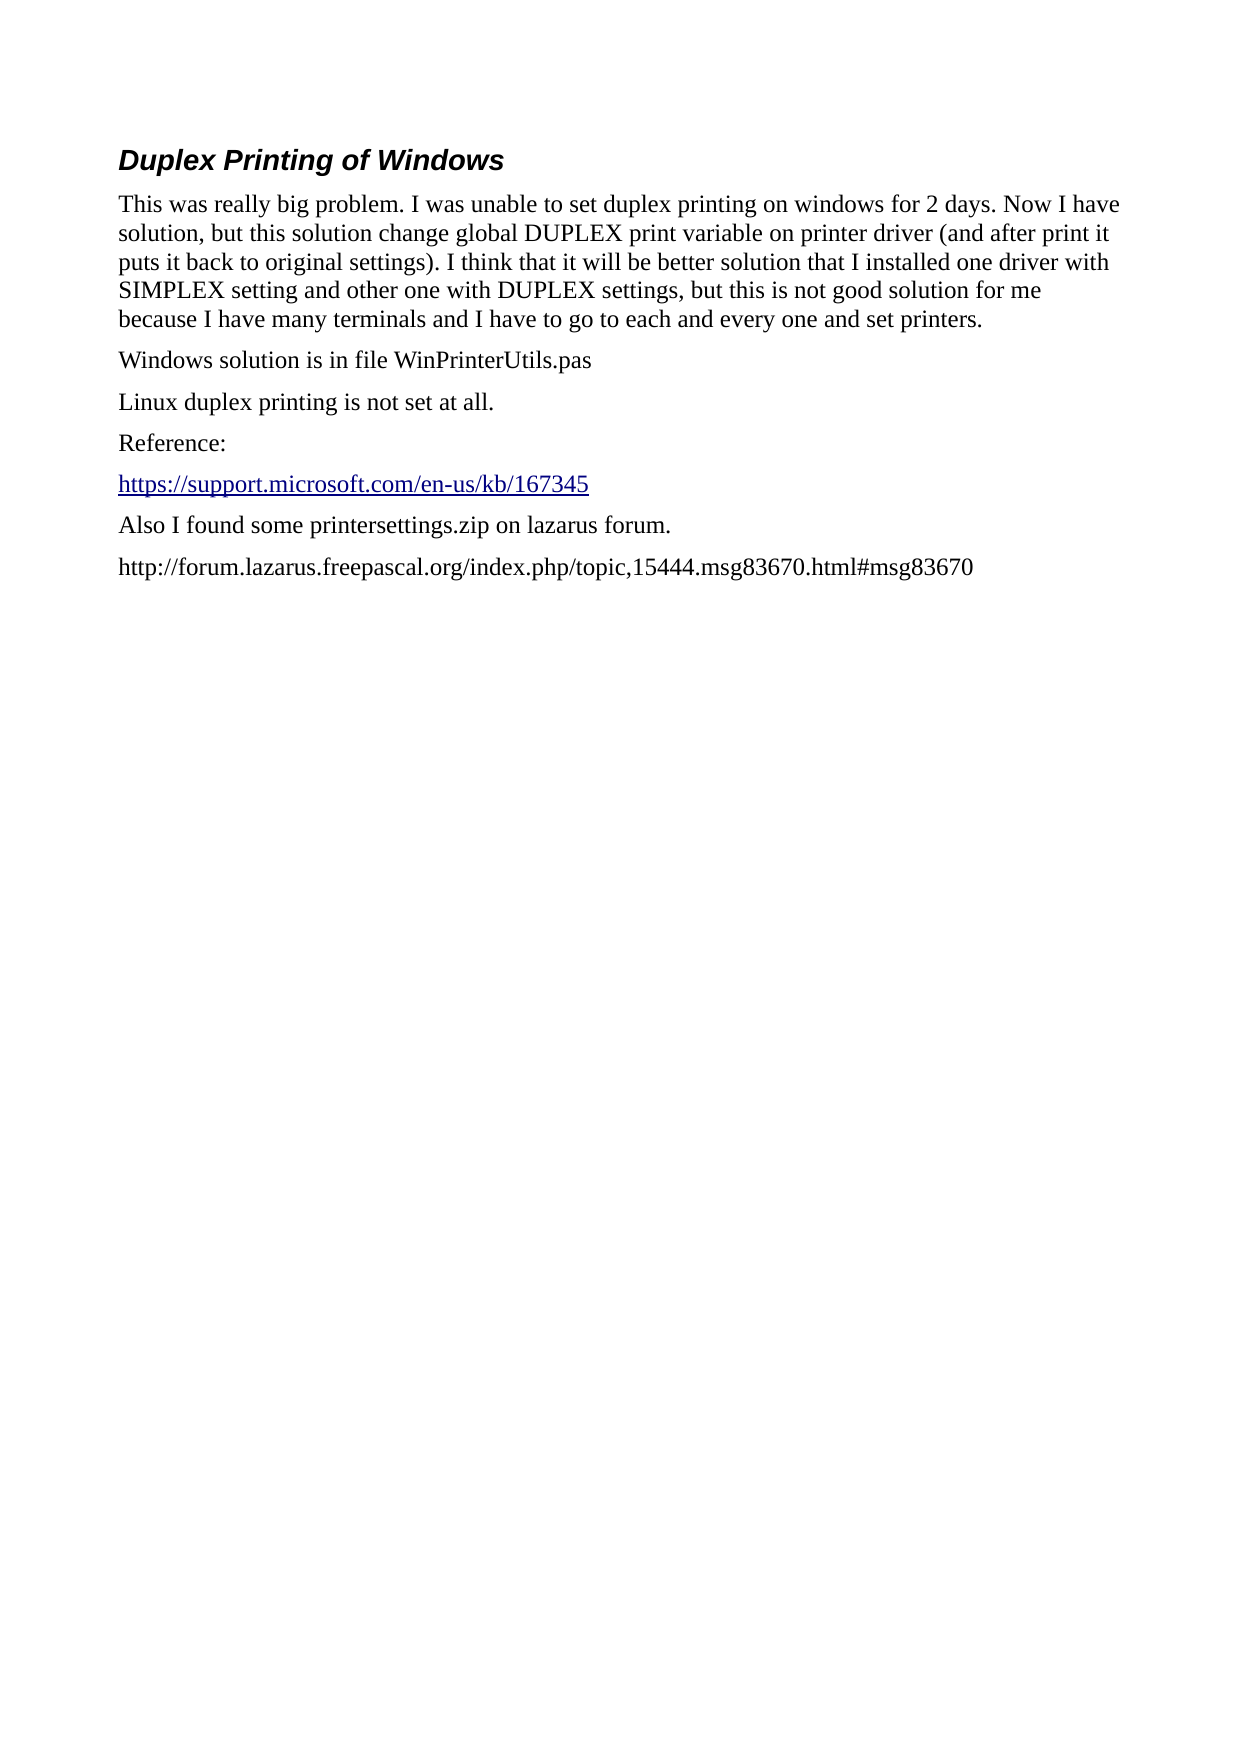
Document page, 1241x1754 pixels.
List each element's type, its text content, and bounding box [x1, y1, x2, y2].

text http://forum.lazarus.freepascal.org/index.php/topic,15444.msg83670.html#msg83670 [118, 552, 1122, 580]
text Linux duplex printing is not set at all. [118, 387, 1122, 415]
subtitle Duplex Printing of Windows [118, 143, 1122, 177]
text Windows solution is in file WinPrinterUtils.pas [118, 345, 1122, 374]
text Also I found some printersettings.zip on lazarus forum. [118, 510, 1122, 539]
text Reference: [118, 428, 1122, 457]
text This was really big problem. I was unable to set duplex printing on windows for 2 days. Now I have solution, but this solution change global DUPLEX print variable on printer driver (and after print it puts it back to original settings). I think that it will be better solution that I installed one driver with SIMPLEX setting and other one with DUPLEX settings, but this is not good solution for me because I have many terminals and I have to go to each and every one and set printers. [118, 189, 1122, 333]
text https://support.microsoft.com/en-us/kb/167345 [118, 469, 1122, 498]
